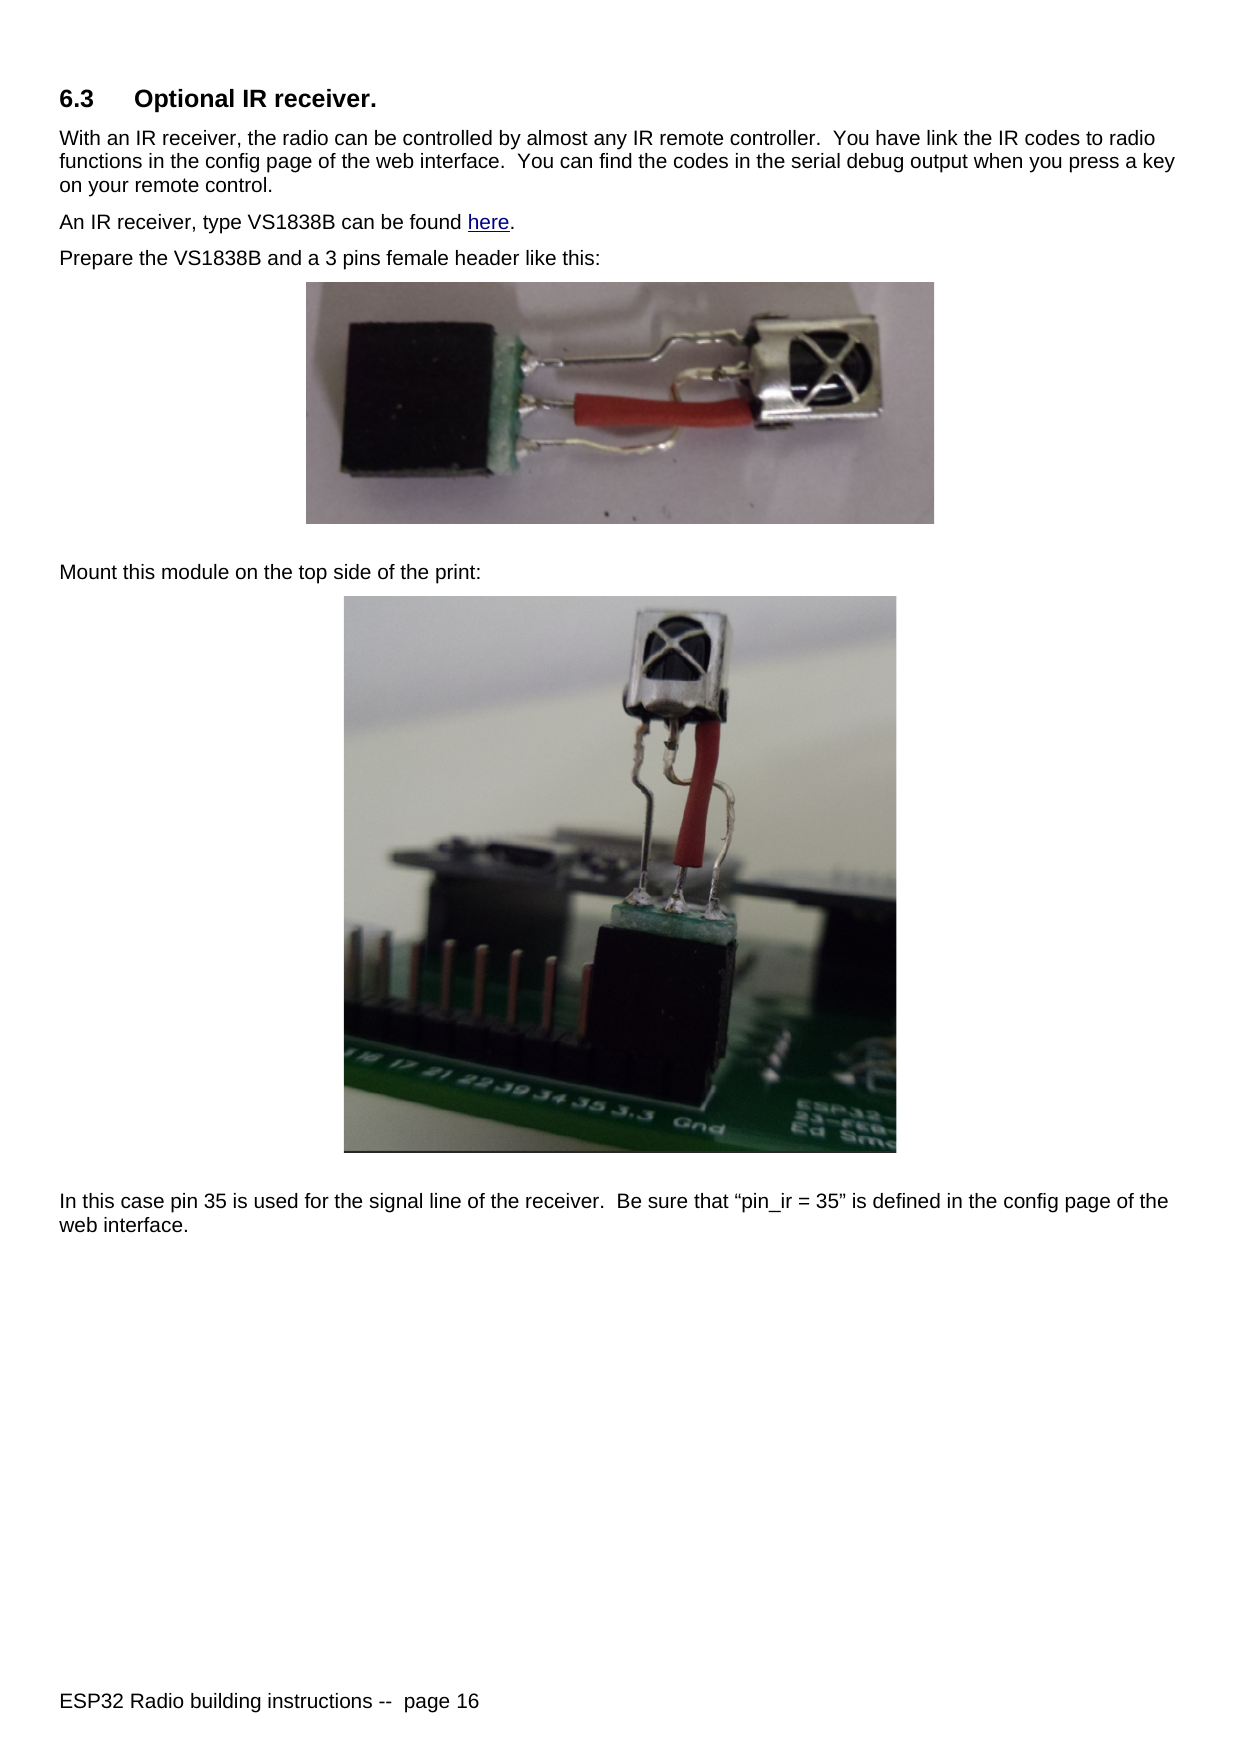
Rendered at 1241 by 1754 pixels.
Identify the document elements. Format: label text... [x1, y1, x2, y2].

text In this case pin 35 is used for the signal line of the receiver. Be sure that “pin_ir = 35” is defined in the config page of the web interface. [59, 1189, 1181, 1237]
picture [343, 596, 897, 1153]
text Mount this module on the top side of the print: [59, 560, 1181, 584]
picture [306, 282, 935, 524]
text An IR receiver, type VS1838B can be found here. [59, 210, 1181, 234]
text With an IR receiver, the radio can be controlled by almost any IR remote controller. You have link the IR codes to radio functions in the config page of the web interface. You can find the codes in the serial debug output when you press a key on your remote control. [59, 125, 1181, 197]
subtitle Optional IR receiver. [59, 84, 1181, 113]
text Prepare the VS1838B and a 3 pins female header like this: [59, 246, 1181, 270]
